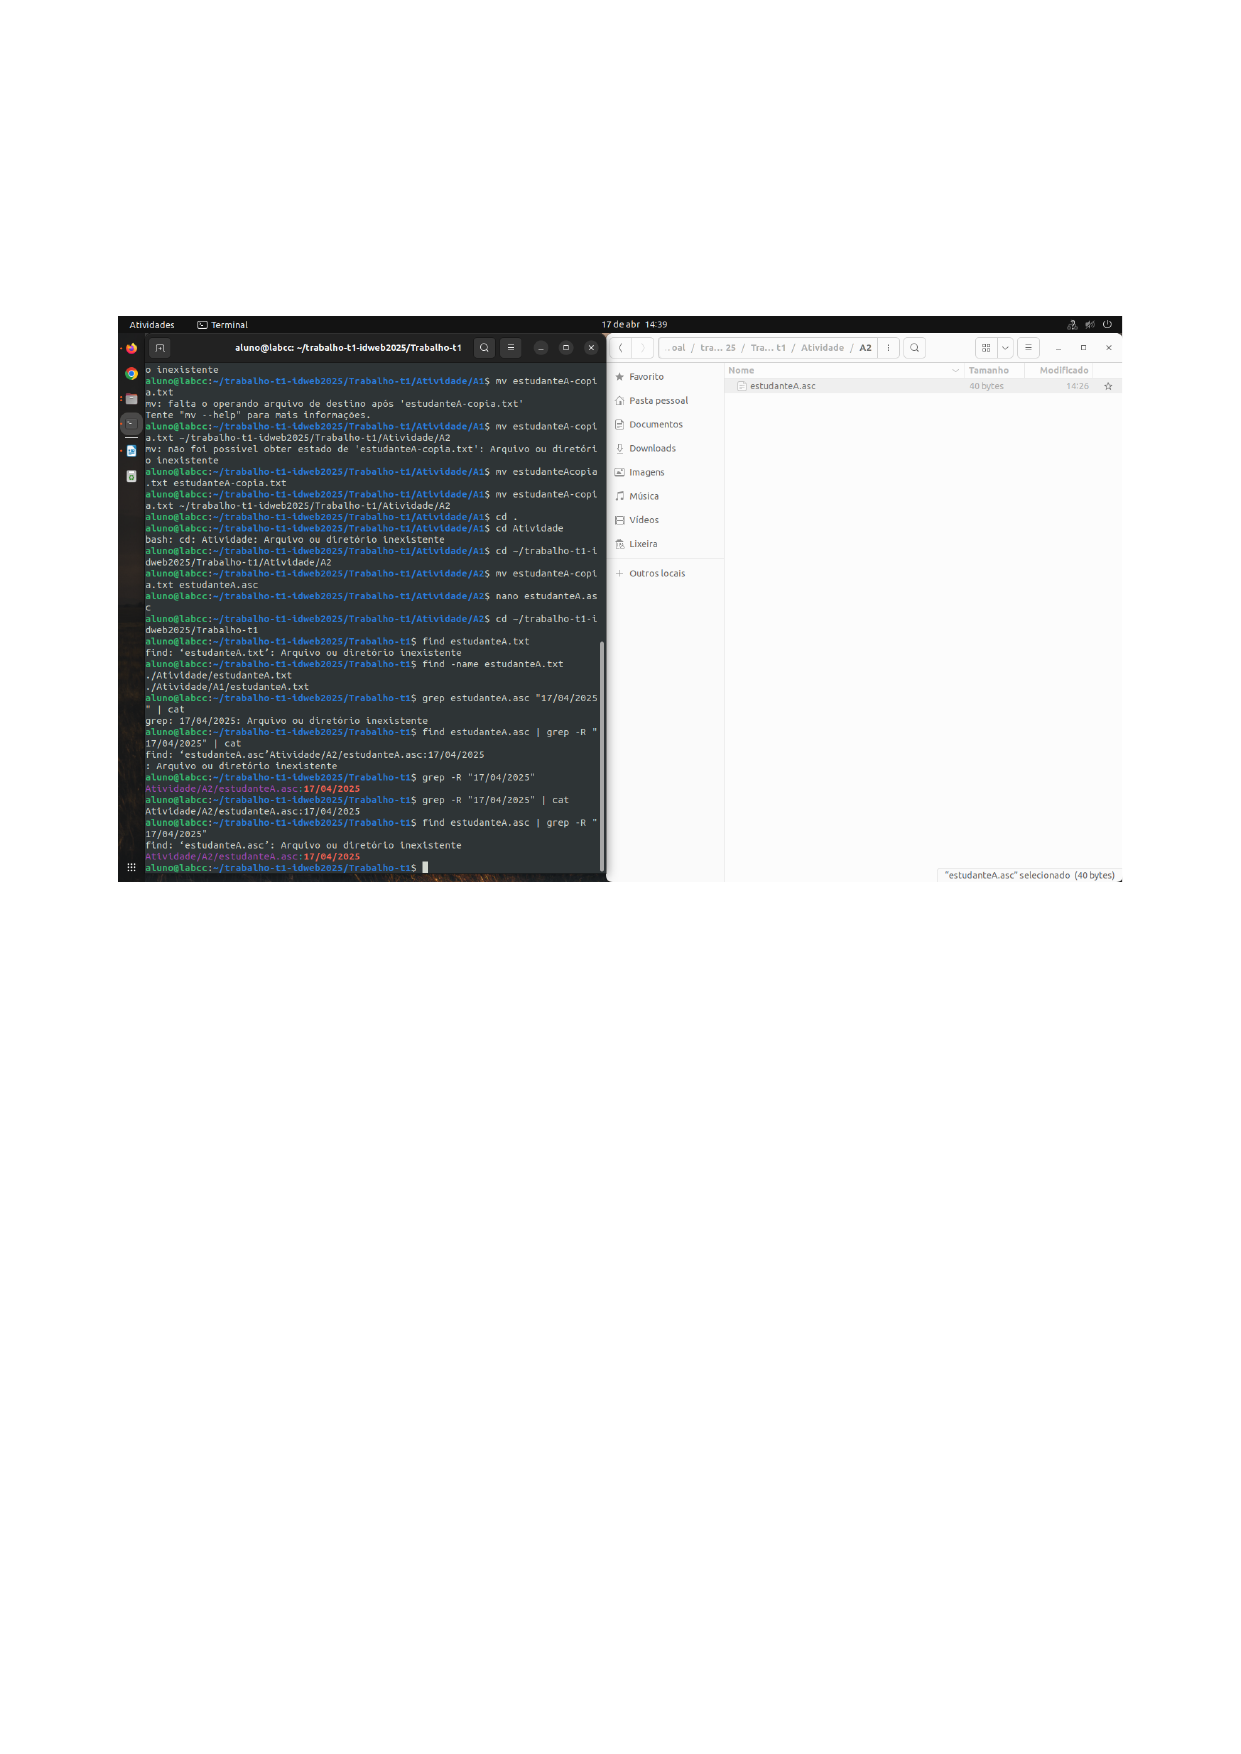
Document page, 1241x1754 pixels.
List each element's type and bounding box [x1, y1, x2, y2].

picture [118, 316, 1123, 882]
